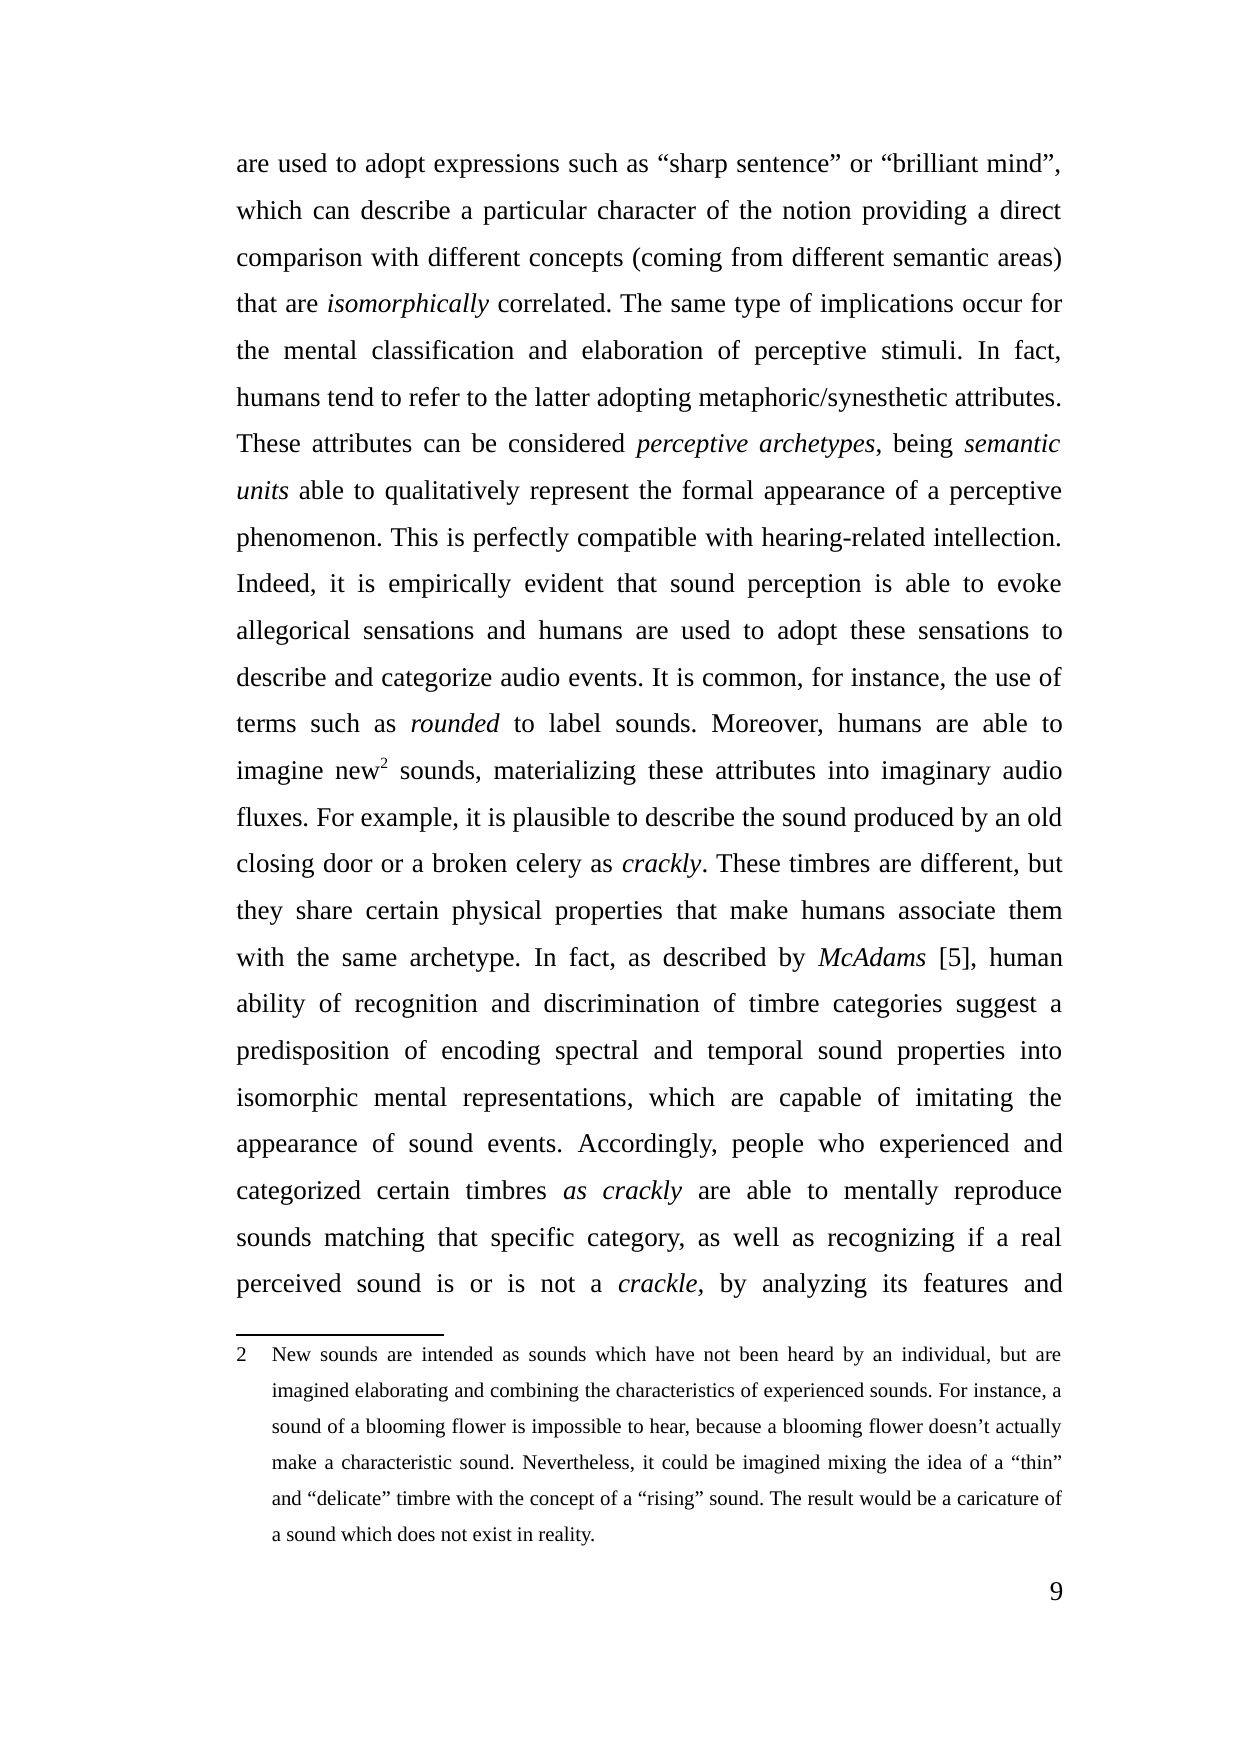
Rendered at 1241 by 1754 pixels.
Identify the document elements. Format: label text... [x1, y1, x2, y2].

text New sounds are intended as sounds which have not been heard by an individual, but are imagined elaborating and combining the characteristics of experienced sounds. For instance, a sound of a blooming flower is impossible to hear, because a blooming flower doesn’t actually make a characteristic sound. Nevertheless, it could be imagined mixing the idea of a “thin” and “delicate” timbre with the concept of a “rising” sound. The result would be a caricature of a sound which does not exist in reality. [236, 1341, 1063, 1546]
text are used to adopt expressions such as “sharp sentence” or “brilliant mind”, which can describe a particular character of the notion providing a direct comparison with different concepts (coming from different semantic areas) that are isomorphically correlated. The same type of implications occur for the mental classification and elaboration of perceptive stimuli. In fact, humans tend to refer to the latter adopting metaphoric/synesthetic attributes. These attributes can be considered perceptive archetypes, being semantic units able to qualitatively represent the formal appearance of a perceptive phenomenon. This is perfectly compatible with hearing-related intellection. Indeed, it is empirically evident that sound perception is able to evoke allegorical sensations and humans are used to adopt these sensations to describe and categorize audio events. It is common, for instance, the use of terms such as rounded to label sounds. Moreover, humans are able to imagine new sounds, materializing these attributes into imaginary audio fluxes. For example, it is plausible to describe the sound produced by an old closing door or a broken celery as crackly. These timbres are different, but they share certain physical properties that make humans associate them with the same archetype. In fact, as described by McAdams [5], human ability of recognition and discrimination of timbre categories suggest a predisposition of encoding spectral and temporal sound properties into isomorphic mental representations, which are capable of imitating the appearance of sound events. Accordingly, people who experienced and categorized certain timbres as crackly are able to mentally reproduce sounds matching that specific category, as well as recognizing if a real perceived sound is or is not a crackle, by analyzing its features and [236, 148, 1063, 1299]
